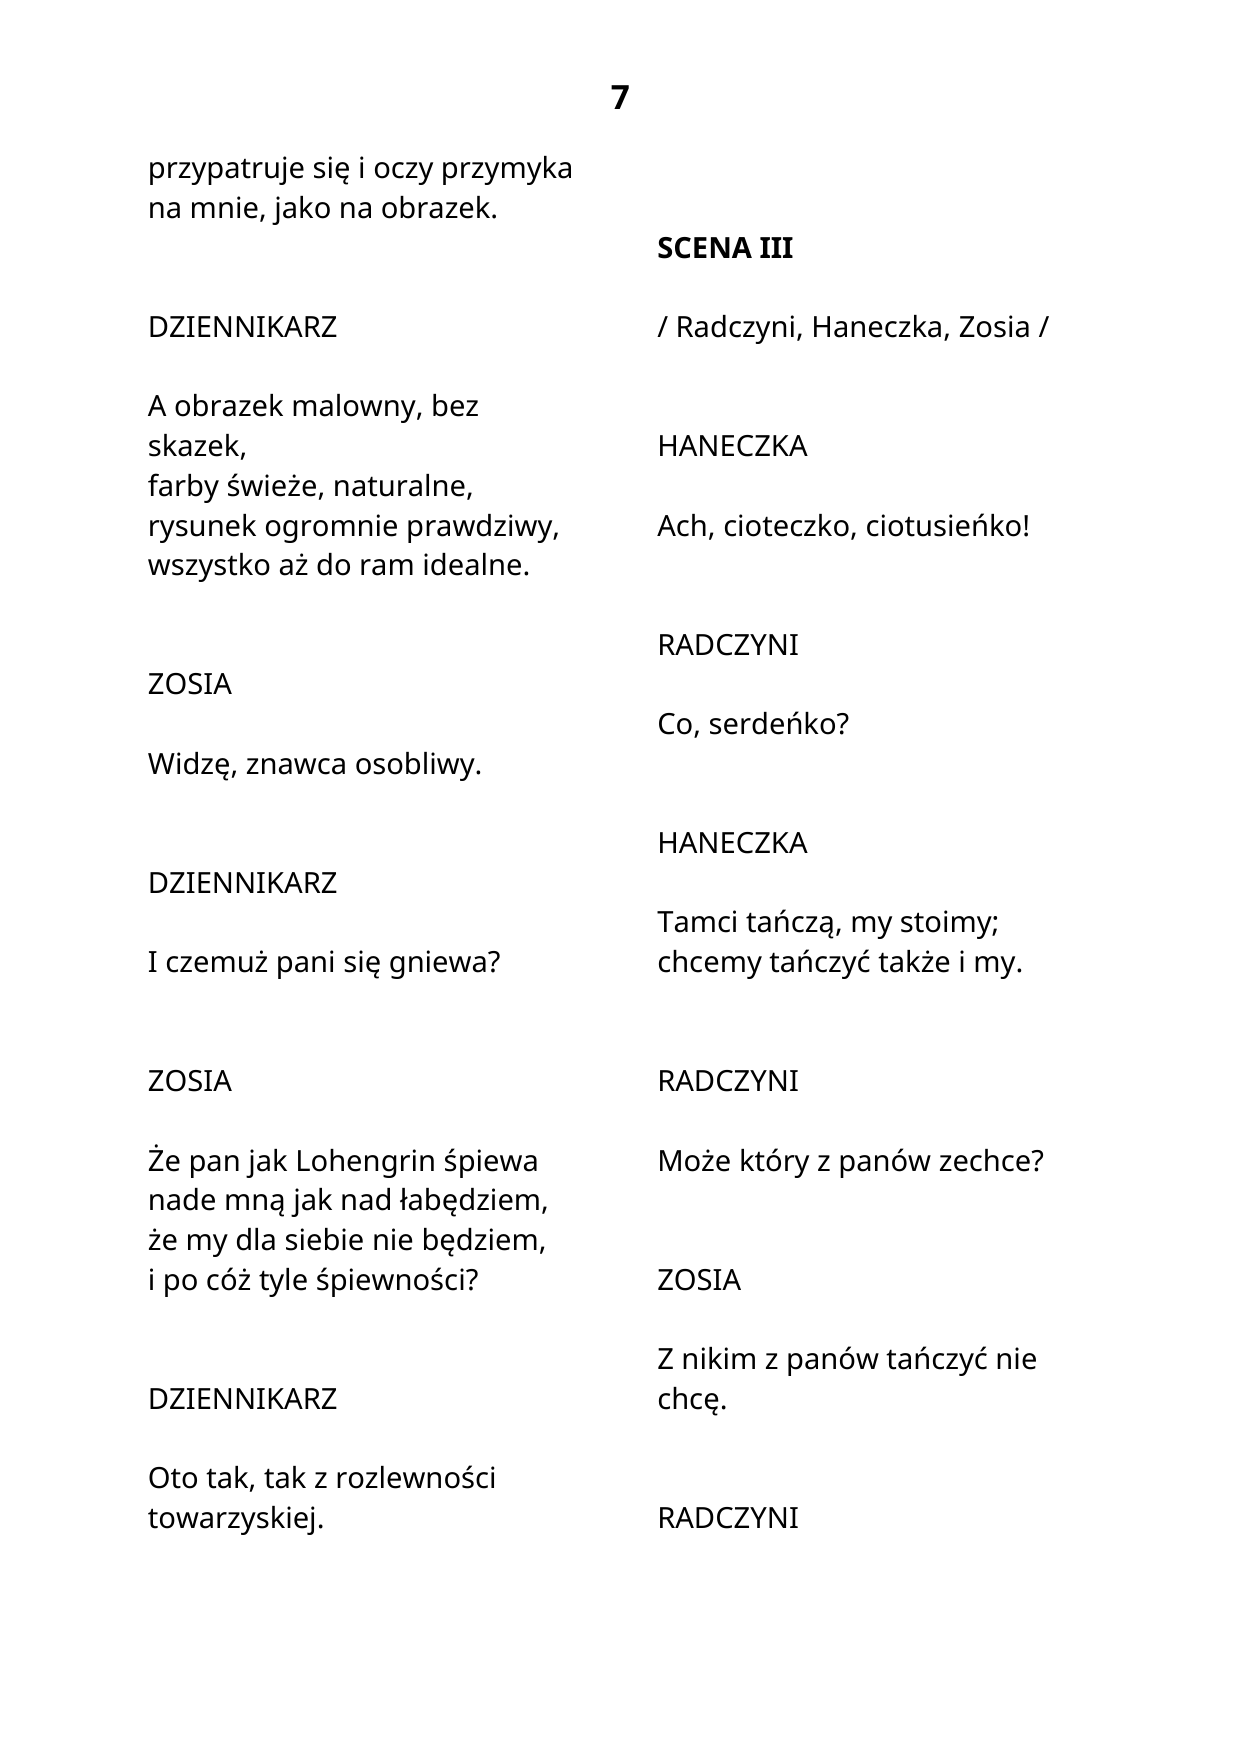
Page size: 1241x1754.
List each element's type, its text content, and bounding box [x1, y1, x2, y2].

text ZOSIA [148, 1060, 583, 1100]
text farby świeże, naturalne, [148, 465, 583, 505]
text HANECZKA [657, 822, 1093, 862]
text towarzyskiej. [148, 1497, 583, 1537]
text / Radczyni, Haneczka, Zosia / [657, 306, 1093, 346]
text Widzę, znawca osobliwy. [148, 743, 583, 783]
text Ach, cioteczko, ciotusieńko! [657, 505, 1093, 544]
text chcemy tańczyć także i my. [657, 941, 1093, 981]
text SCENA III [657, 227, 1093, 267]
text że my dla siebie nie będziem, [148, 1219, 583, 1259]
text rysunek ogromnie prawdziwy, [148, 505, 583, 544]
text DZIENNIKARZ [148, 306, 583, 346]
text Tamci tańczą, my stoimy; [657, 902, 1093, 941]
text Z nikim z panów tańczyć nie chcę. [657, 1338, 1093, 1418]
text RADCZYNI [657, 1060, 1093, 1100]
text DZIENNIKARZ [148, 862, 583, 902]
text ZOSIA [148, 663, 583, 703]
text Że pan jak Lohengrin śpiewa [148, 1140, 583, 1179]
text A obrazek malowny, bez skazek, [148, 386, 583, 465]
text RADCZYNI [657, 624, 1093, 663]
text wszystko aż do ram idealne. [148, 544, 583, 584]
text ZOSIA [657, 1259, 1093, 1298]
text Może który z panów zechce? [657, 1140, 1093, 1179]
text DZIENNIKARZ [148, 1378, 583, 1418]
text na mnie, jako na obrazek. [148, 187, 583, 227]
text I czemuż pani się gniewa? [148, 941, 583, 981]
text i po cóż tyle śpiewności? [148, 1259, 583, 1298]
text HANECZKA [657, 425, 1093, 465]
text RADCZYNI [657, 1497, 1093, 1537]
text Oto tak, tak z rozlewności [148, 1457, 583, 1497]
text nade mną jak nad łabędziem, [148, 1179, 583, 1219]
text przypatruje się i oczy przymyka [148, 148, 583, 187]
text Co, serdeńko? [657, 703, 1093, 743]
